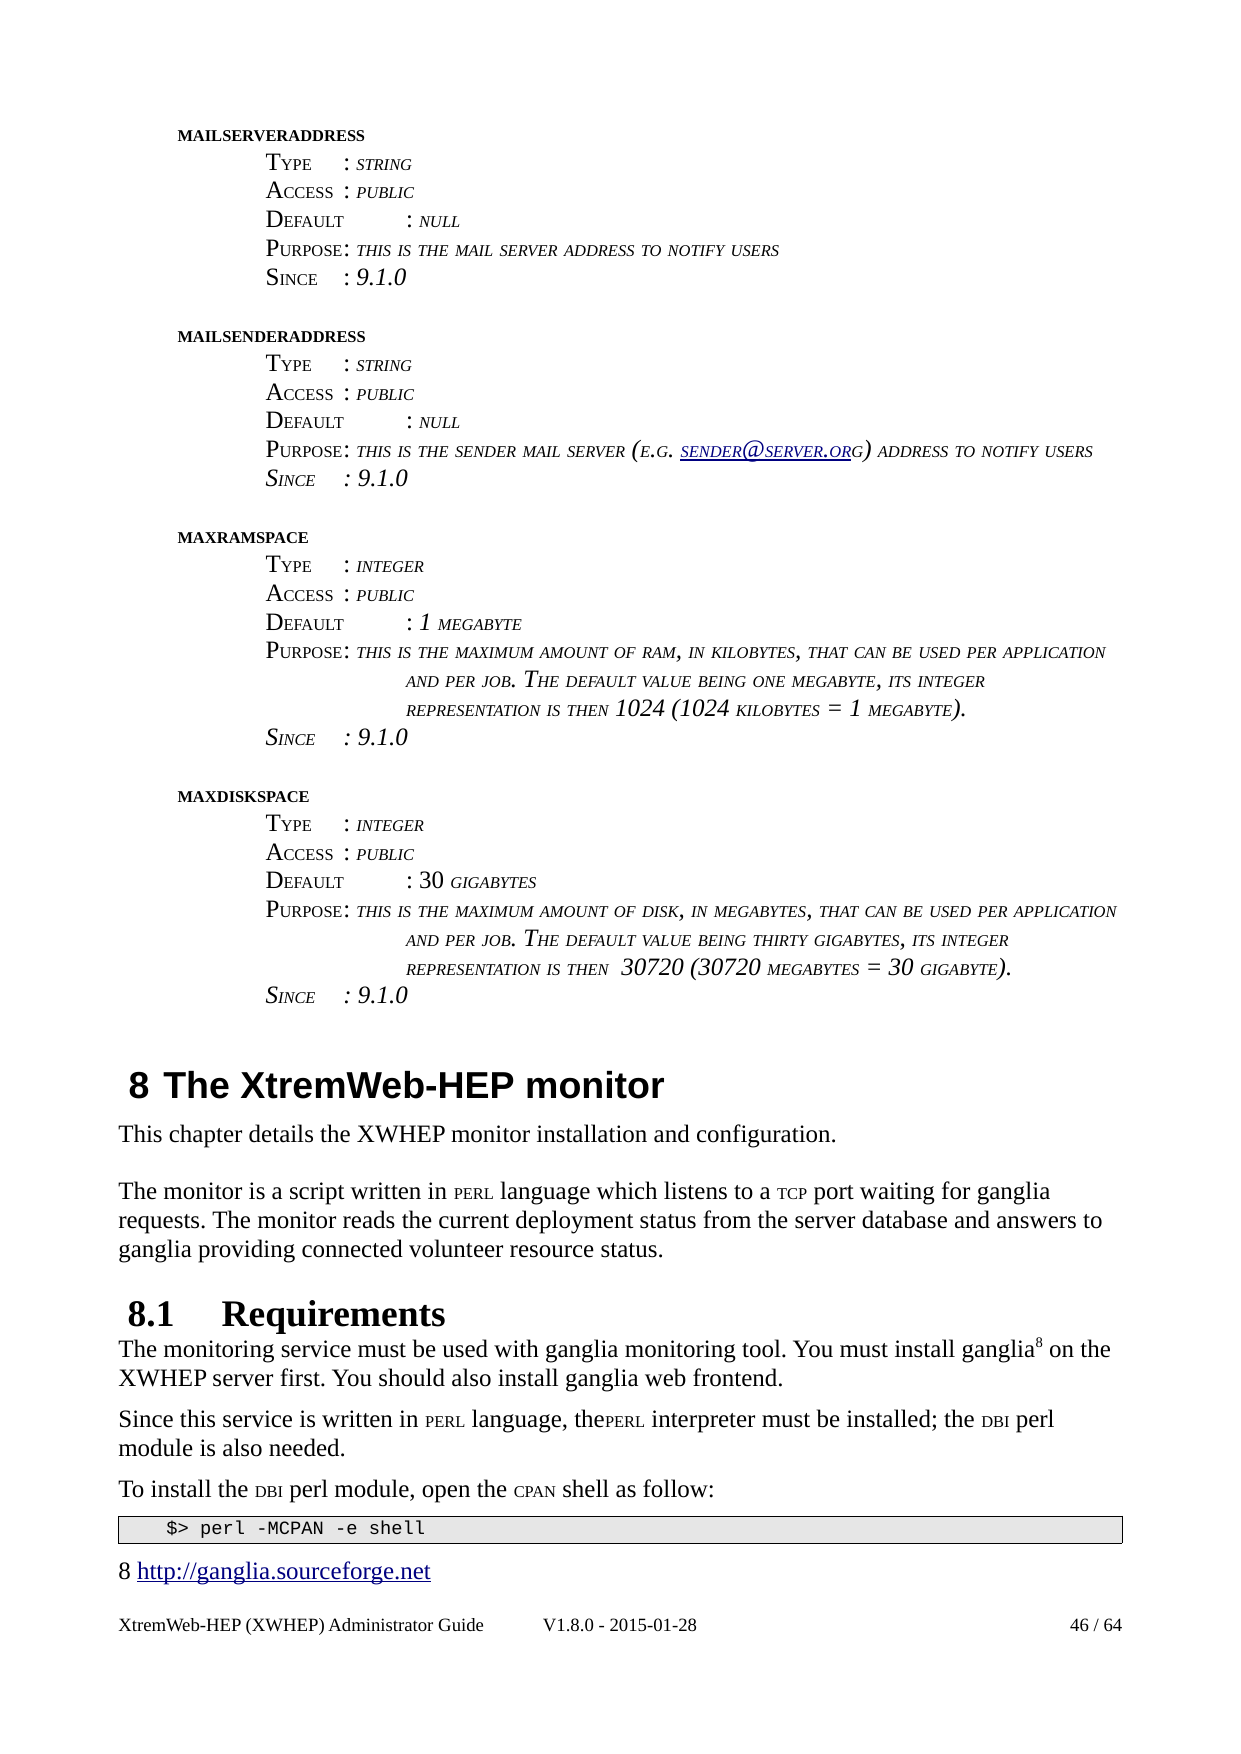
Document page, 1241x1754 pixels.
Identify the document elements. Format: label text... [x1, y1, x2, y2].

text Type : string [265, 147, 1122, 176]
text Since this service is written in perl language, theperl interpreter must be installed; the dbi perl module is also needed. [118, 1404, 1122, 1462]
text Default : 30 gigabytes [265, 866, 1122, 894]
text Purpose : this is the maximum amount of ram, in kilobytes, that can be used per application and per job. The default value being one megabyte, its integer representation is then 1024 (1024 kilobytes = 1 megabyte). [265, 636, 1122, 722]
text Access : public [265, 837, 1122, 866]
text Type : integer [265, 808, 1122, 837]
text mailserveraddress [177, 118, 1122, 147]
text Type : string [265, 348, 1122, 377]
text Since : 9.1.0 [265, 722, 1122, 751]
text Purpose : this is the mail server address to notify users [265, 233, 1122, 262]
text The monitor is a script written in perl language which listens to a tcp port waiting for ganglia requests. The monitor reads the current deployment status from the server database and answers to ganglia providing connected volunteer resource status. [118, 1176, 1122, 1262]
text Default : null [265, 406, 1122, 434]
text This chapter details the XWHEP monitor installation and configuration. [118, 1119, 1122, 1147]
text maxramspace [177, 521, 1122, 549]
subtitle Requirements [118, 1291, 1122, 1334]
text Purpose : this is the maximum amount of disk, in megabytes, that can be used per application and per job. The default value being thirty gigabytes, its integer representation is then 30720 (30720 megabytes = 30 gigabyte). [265, 894, 1122, 981]
text Access : public [265, 578, 1122, 607]
text http://ganglia.sourceforge.net [118, 1556, 1122, 1585]
text Access : public [265, 377, 1122, 406]
text mailsenderaddress [177, 319, 1122, 348]
text Default : 1 megabyte [265, 607, 1122, 636]
text Type : integer [265, 549, 1122, 578]
text $> perl -MCPAN -e shell [119, 1517, 1122, 1543]
text maxdiskspace [177, 779, 1122, 808]
text Since : 9.1.0 [265, 463, 1122, 492]
text The monitoring service must be used with ganglia monitoring tool. You must install ganglia on the XWHEP server first. You should also install ganglia web frontend. [118, 1334, 1122, 1392]
text To install the dbi perl module, open the cpan shell as follow: [118, 1474, 1122, 1503]
subtitle The XtremWeb-HEP monitor [118, 1063, 1122, 1106]
text Since : 9.1.0 [265, 981, 1122, 1009]
text Access : public [265, 176, 1122, 204]
text Default : null [265, 204, 1122, 233]
text Purpose : this is the sender mail server (e.g. sender@server.org) address to notify users [265, 434, 1122, 463]
text Since : 9.1.0 [265, 262, 1122, 291]
